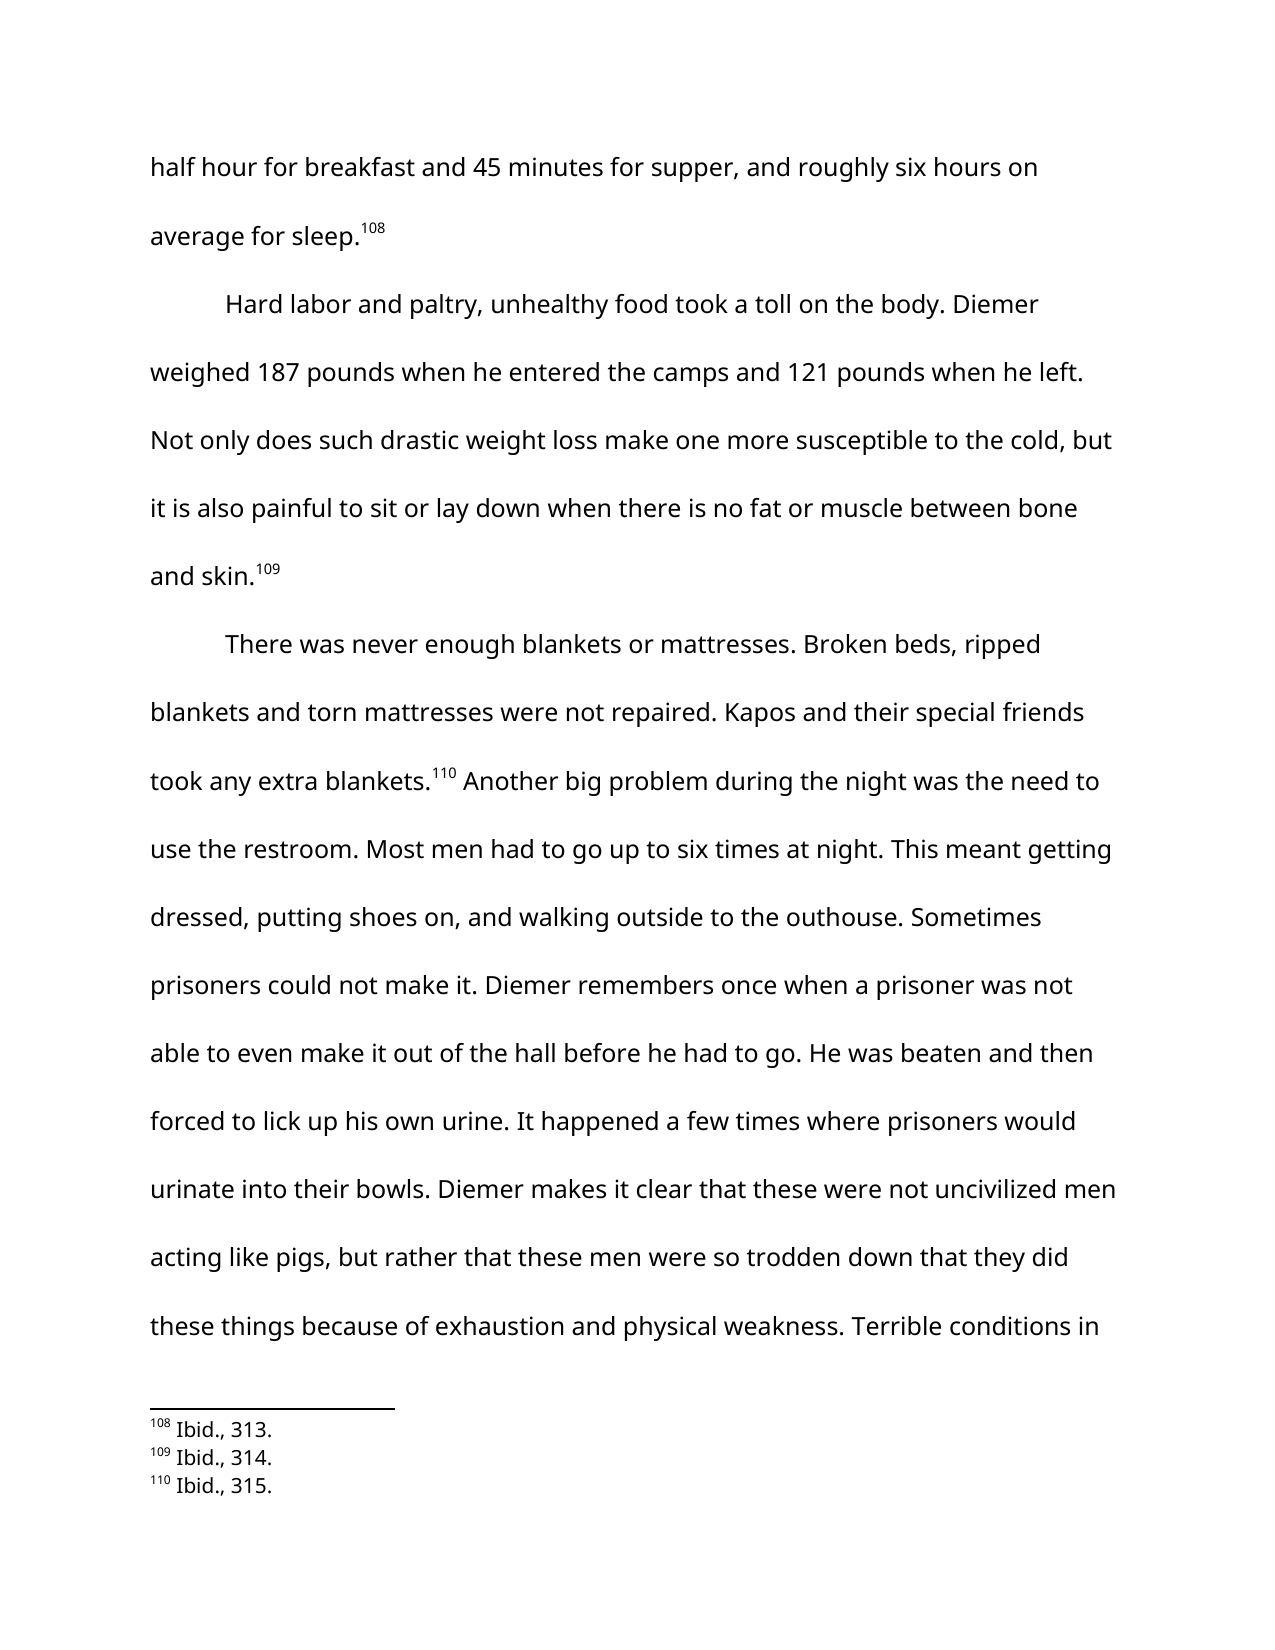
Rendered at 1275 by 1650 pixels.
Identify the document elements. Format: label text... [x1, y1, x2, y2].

text There was never enough blankets or mattresses. Broken beds, ripped blankets and torn mattresses were not repaired. Kapos and their special friends took any extra blankets. Another big problem during the night was the need to use the restroom. Most men had to go up to six times at night. This meant getting dressed, putting shoes on, and walking outside to the outhouse. Sometimes prisoners could not make it. Diemer remembers once when a prisoner was not able to even make it out of the hall before he had to go. He was beaten and then forced to lick up his own urine. It happened a few times where prisoners would urinate into their bowls. Diemer makes it clear that these were not uncivilized men acting like pigs, but rather that these men were so trodden down that they did these things because of exhaustion and physical weakness. Terrible conditions in [150, 627, 1125, 1342]
text half hour for breakfast and 45 minutes for supper, and roughly six hours on average for sleep. [150, 150, 1125, 252]
text Ibid., 313. [150, 1415, 1125, 1443]
text Hard labor and paltry, unhealthy food took a toll on the body. Diemer weighed 187 pounds when he entered the camps and 121 pounds when he left. Not only does such drastic weight loss make one more susceptible to the cold, but it is also painful to sit or lay down when there is no fat or muscle between bone and skin. [150, 286, 1125, 593]
text Ibid., 314. [150, 1443, 1125, 1472]
text Ibid., 315. [150, 1472, 1125, 1500]
